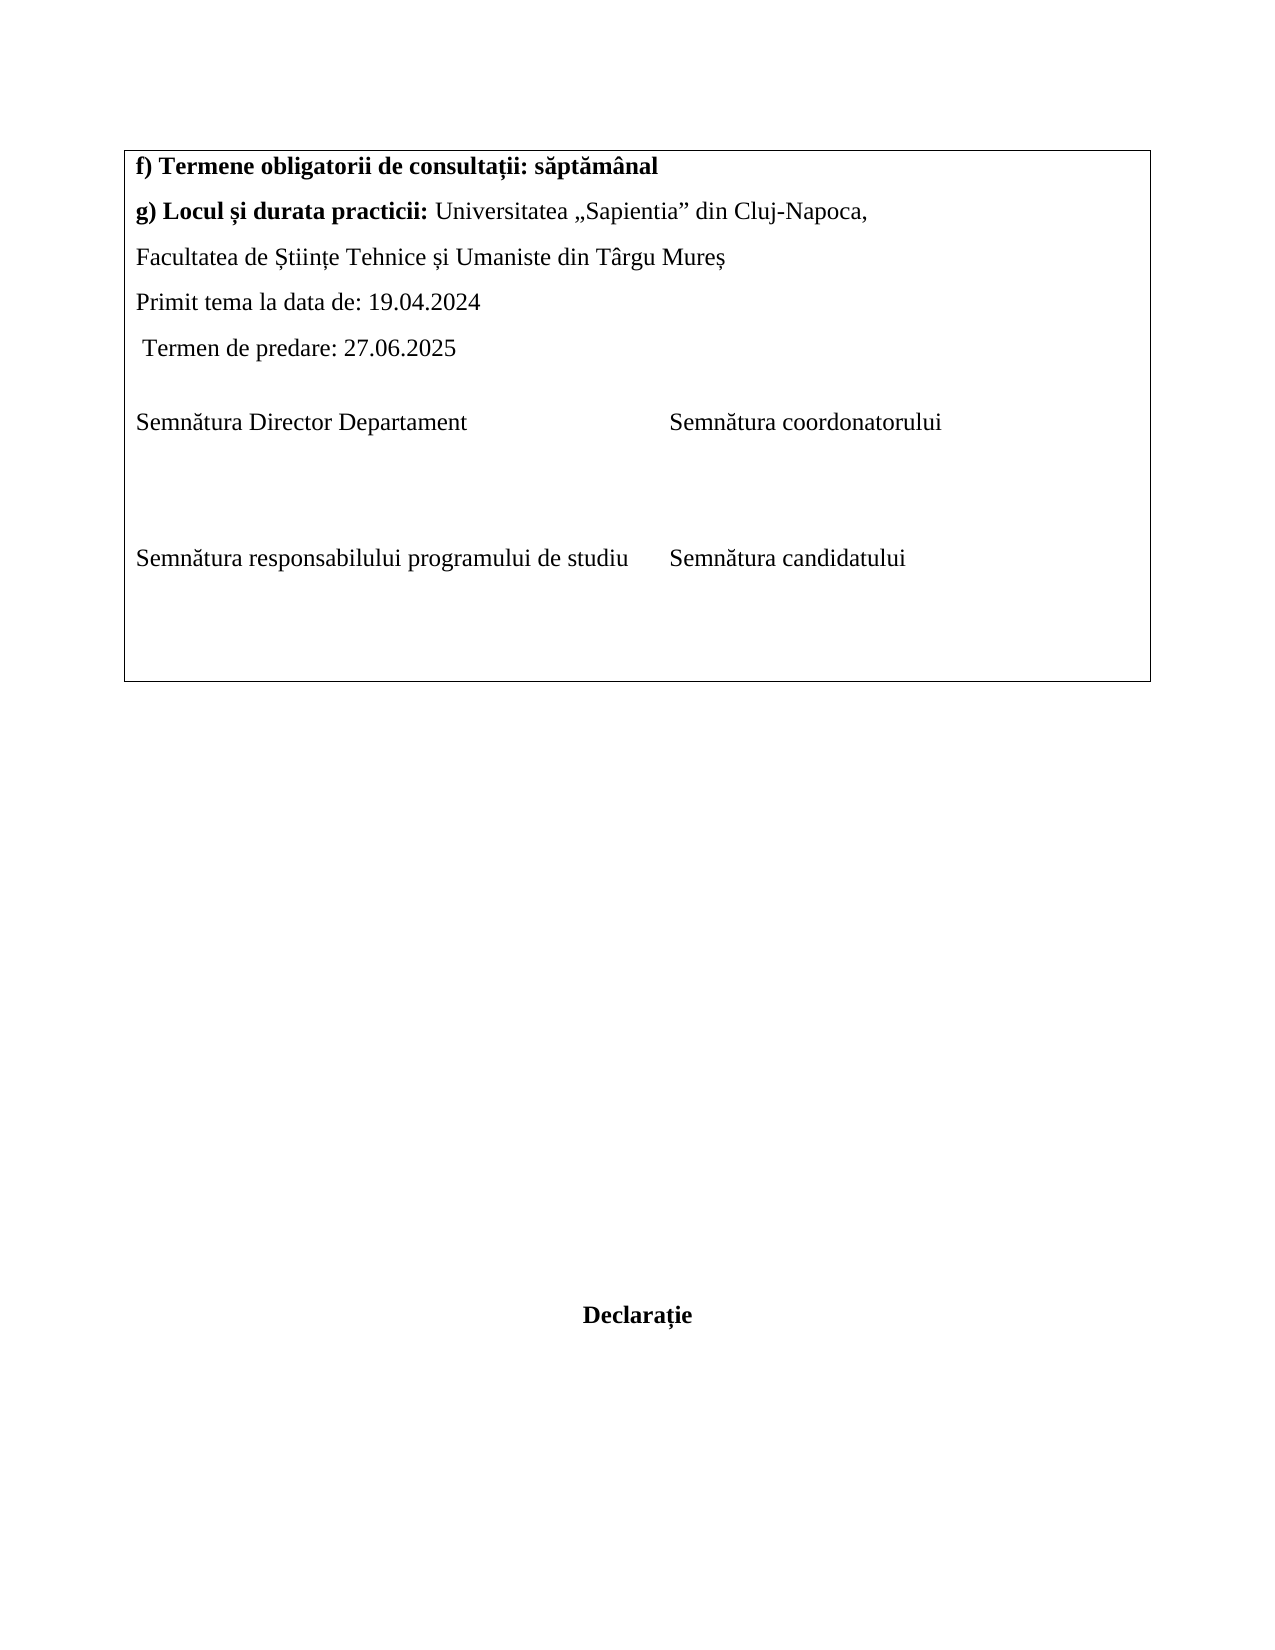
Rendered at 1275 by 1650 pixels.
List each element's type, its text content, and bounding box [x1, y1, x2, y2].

text Declarație [150, 1300, 1125, 1329]
table_cell Semnătura Director Departament Semnătura responsabilului programului de studiu [125, 407, 658, 681]
table_cell Semnătura coordonatorului Semnătura candidatului [658, 407, 1150, 681]
table_cell f) Termene obligatorii de consultații: săptămânal g) Locul și durata practicii: Universitatea „Sapientia” din Cluj-Napoca, Facultatea de Științe Tehnice și Umaniste din Târgu Mureș Primit tema la data de: 19.04.2024 Termen de predare: 27.06.2025 [125, 151, 1150, 407]
